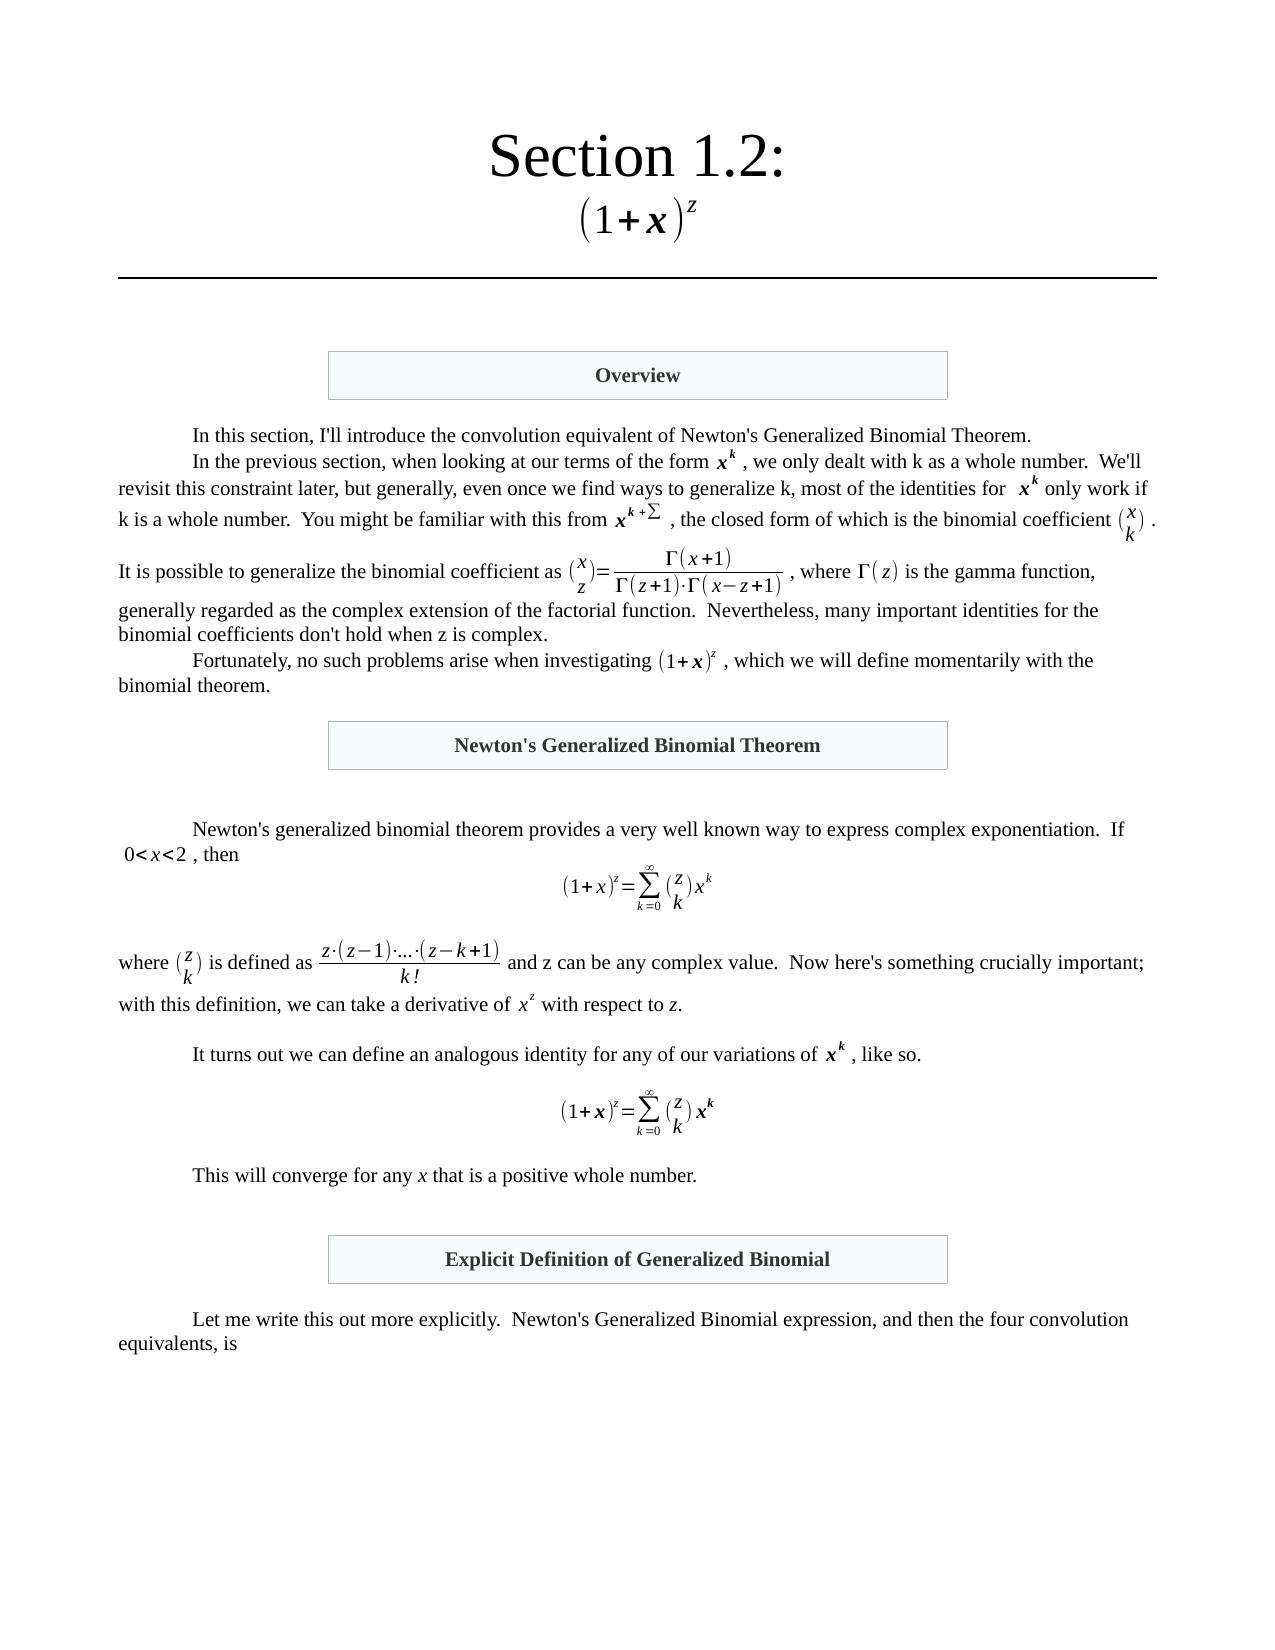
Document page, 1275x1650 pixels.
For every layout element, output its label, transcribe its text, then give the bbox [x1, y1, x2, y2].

text Section 1.2: [118, 118, 1157, 190]
text Fortunately, no such problems arise when investigating, which we will define momentarily with the binomial theorem. [118, 646, 1157, 697]
text In the previous section, when looking at our terms of the form, we only dealt with k as a whole number. We'll revisit this constraint later, but generally, even once we find ways to generalize k, most of the identities for only work if k is a whole number. You might be familiar with this from, the closed form of which is the binomial coefficient. It is possible to generalize the binomial coefficient as, whereis the gamma function, generally regarded as the complex extension of the factorial function. Nevertheless, many important identities for the binomial coefficients don't hold when z is complex. [118, 447, 1157, 646]
text Explicit Definition of Generalized Binomial [329, 1236, 947, 1283]
text Overview [329, 352, 947, 399]
text In this section, I'll introduce the convolution equivalent of Newton's Generalized Binomial Theorem. [118, 423, 1157, 447]
text It turns out we can define an analogous identity for any of our variations of, like so. [118, 1040, 1157, 1066]
text This will converge for any x that is a positive whole number. [118, 1163, 1157, 1187]
text whereis defined asand z can be any complex value. Now here's something crucially important; with this definition, we can take a derivative ofwith respect to z. [118, 938, 1157, 1016]
text Let me write this out more explicitly. Newton's Generalized Binomial expression, and then the four convolution equivalents, is [118, 1307, 1157, 1355]
text Newton's generalized binomial theorem provides a very well known way to express complex exponentiation. If, then [118, 817, 1157, 866]
text Newton's Generalized Binomial Theorem [329, 722, 947, 769]
